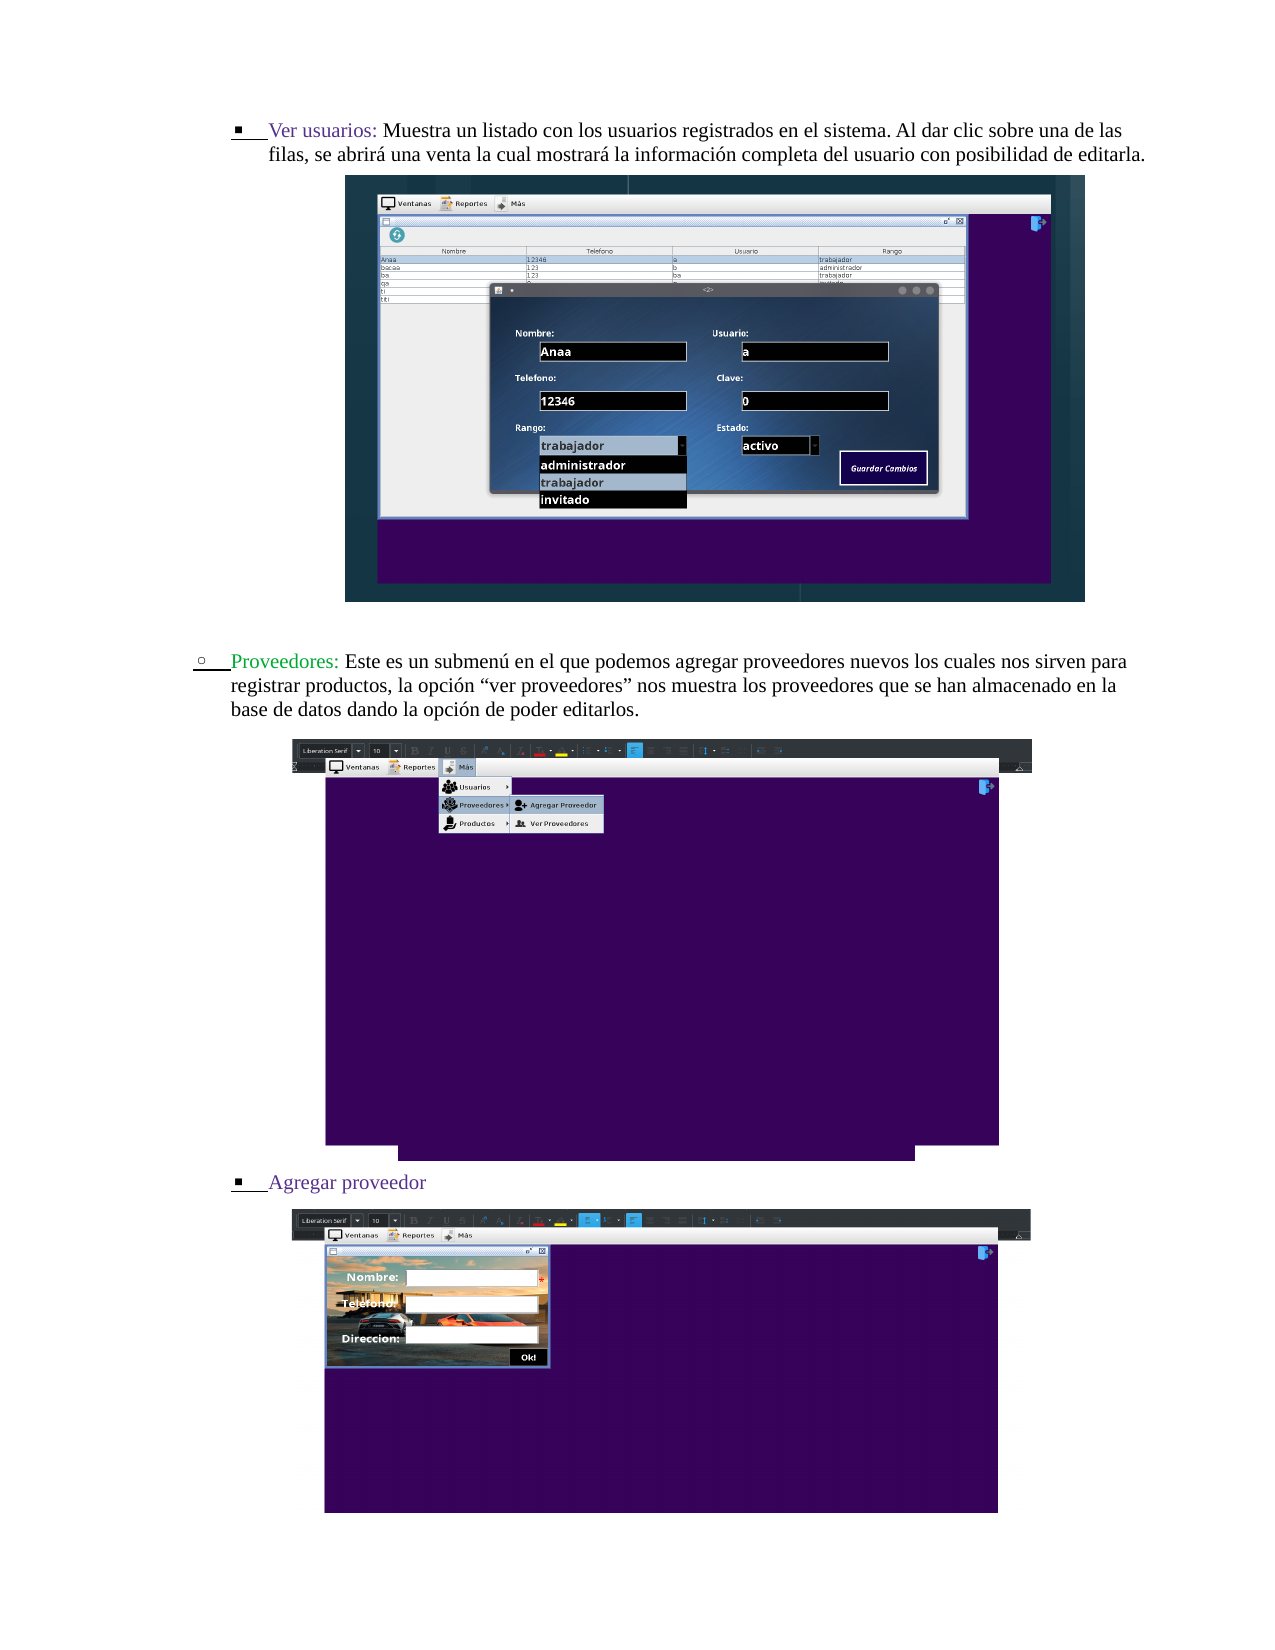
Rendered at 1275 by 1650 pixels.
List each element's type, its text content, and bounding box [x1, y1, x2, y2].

list Ver usuarios: Muestra un listado con los usuarios registrados en el sistema. Al dar clic sobre una de las filas, se abrirá una venta la cual mostrará la información completa del usuario con posibilidad de editarla. [231, 118, 1157, 166]
picture [291, 1209, 1031, 1513]
picture [292, 739, 1032, 1161]
picture [345, 175, 1085, 602]
list Agregar proveedor [231, 1170, 1157, 1194]
list Proveedores: Este es un submenú en el que podemos agregar proveedores nuevos los cuales nos sirven para registrar productos, la opción “ver proveedores” nos muestra los proveedores que se han almacenado en la base de datos dando la opción de poder editarlos. [193, 648, 1157, 721]
